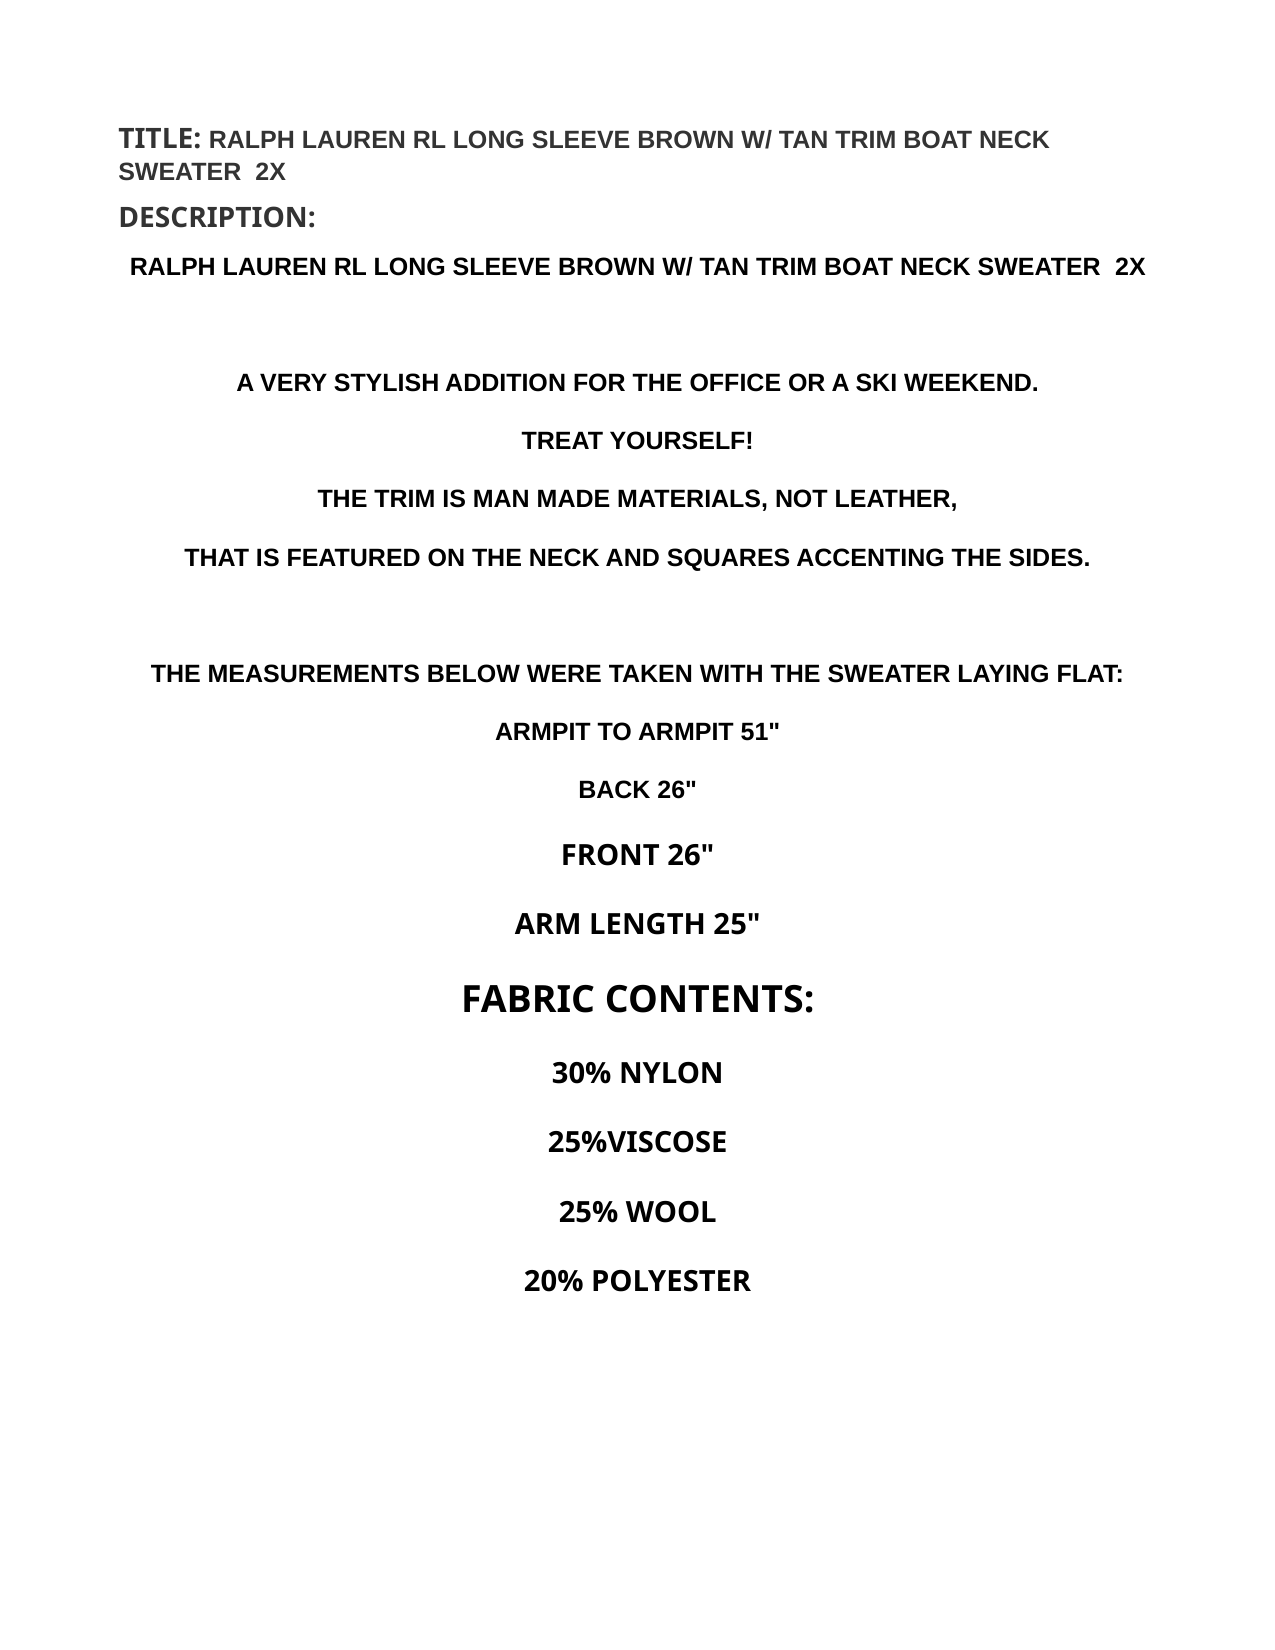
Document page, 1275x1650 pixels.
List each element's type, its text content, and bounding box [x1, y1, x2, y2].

text DESCRIPTION: [118, 198, 1157, 236]
table_header RALPH LAUREN RL LONG SLEEVE BROWN W/ TAN TRIM BOAT NECK SWEATER 2X A VERY STYLISH ADDITION FOR THE OFFICE OR A SKI WEEKEND. TREAT YOURSELF! THE TRIM IS MAN MADE MATERIALS, NOT LEATHER, THAT IS FEATURED ON THE NECK AND SQUARES ACCENTING THE SIDES. THE MEASUREMENTS BELOW WERE TAKEN WITH THE SWEATER LAYING FLAT: ARMPIT TO ARMPIT 51" BACK 26" FRONT 26" ARM LENGTH 25" FABRIC CONTENTS: 30% NYLON 25%VISCOSE 25% WOOL 20% POLYESTER [118, 249, 1157, 1332]
text TITLE: RALPH LAUREN RL LONG SLEEVE BROWN W/ TAN TRIM BOAT NECK SWEATER 2X [118, 118, 1157, 185]
